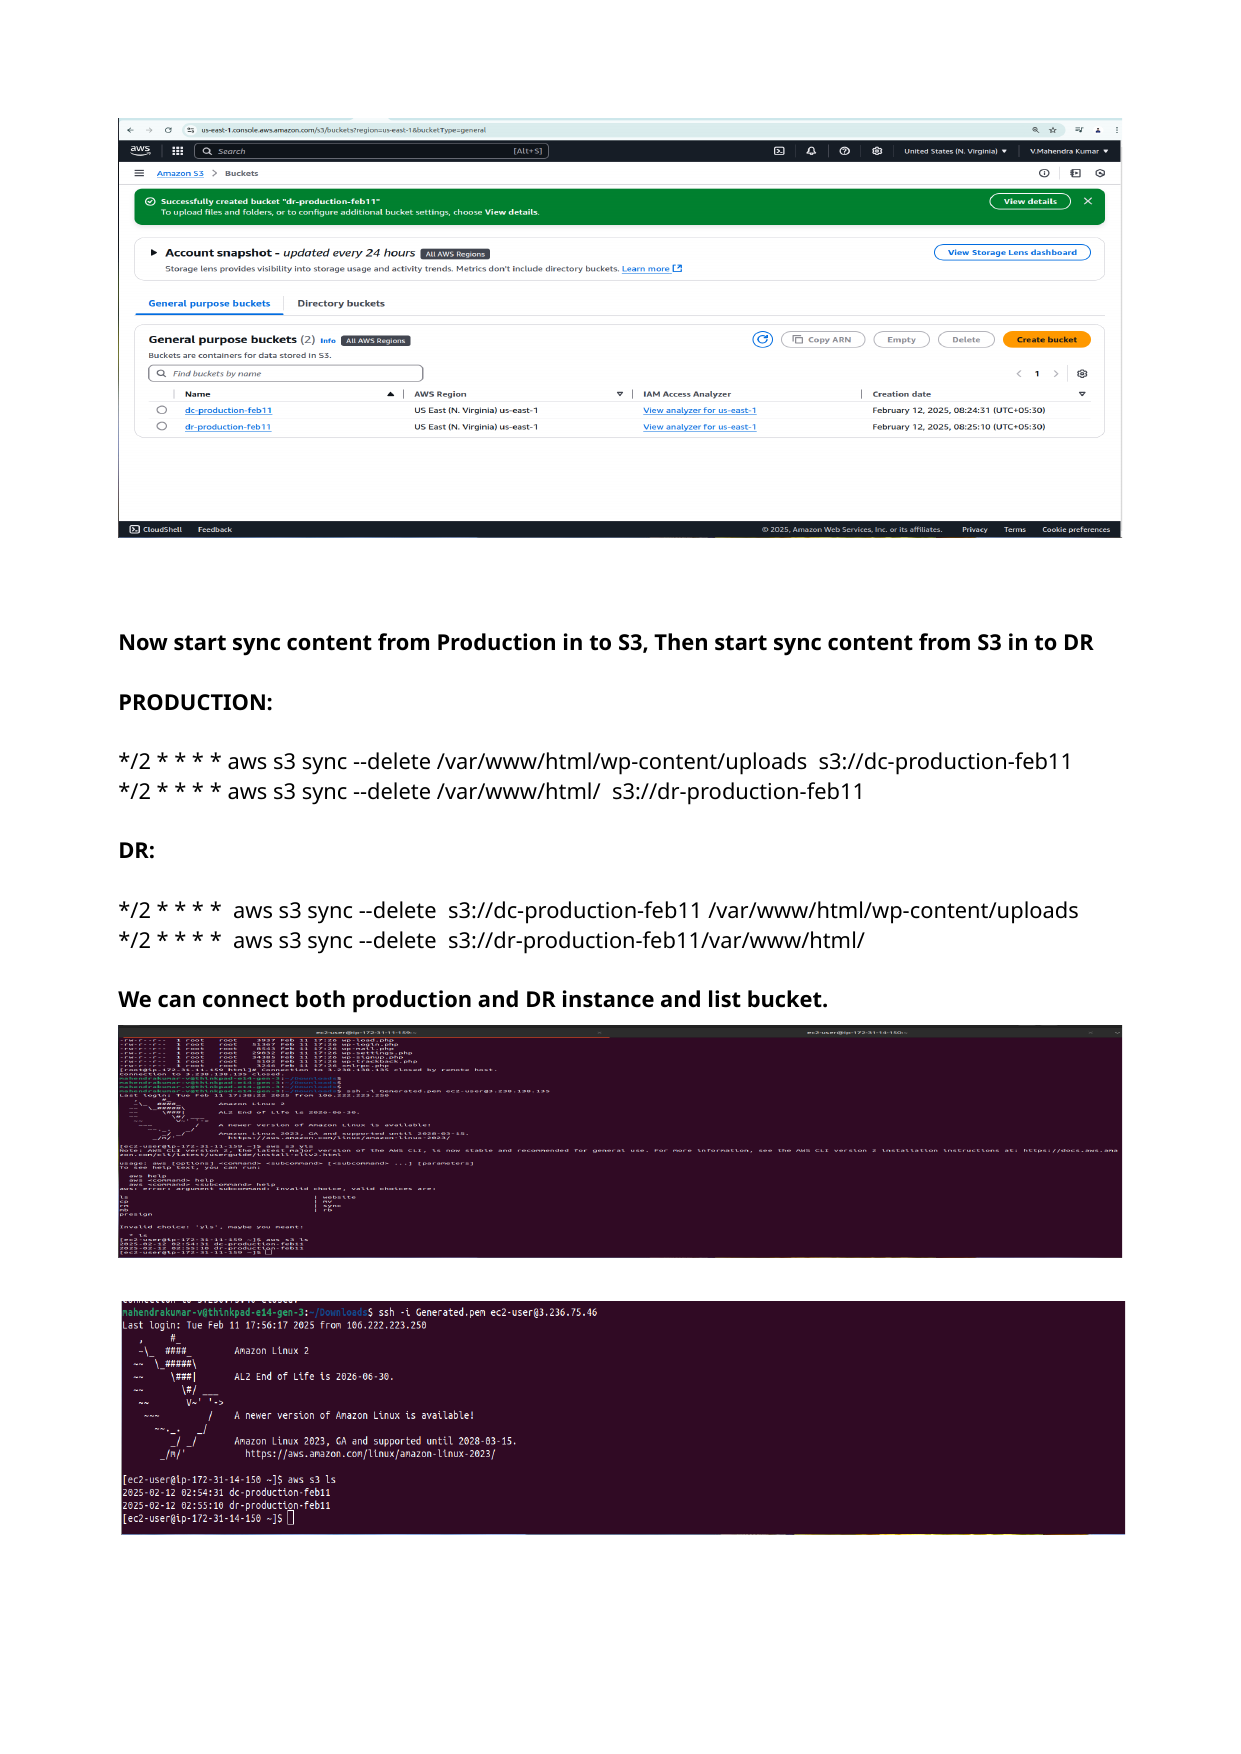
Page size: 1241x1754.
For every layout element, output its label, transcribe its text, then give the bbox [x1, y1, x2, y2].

picture [118, 118, 1123, 538]
text [118, 1258, 1122, 1287]
text We can connect both production and DR instance and list bucket. [118, 984, 1122, 1025]
text */2 * * * * aws s3 sync --delete s3://dc-production-feb11 /var/www/html/wp-content/uploads [118, 895, 1122, 925]
text */2 * * * * aws s3 sync --delete /var/www/html/wp-content/uploads s3://dc-production-feb11 [118, 746, 1122, 776]
text */2 * * * * aws s3 sync --delete s3://dr-production-feb11/var/www/html/ [118, 925, 1122, 955]
picture [118, 1025, 1123, 1258]
picture [121, 1301, 1126, 1535]
text DR: [118, 836, 1122, 865]
text Now start sync content from Production in to S3, Then start sync content from S3 in to DR PRODUCTION: [118, 627, 1122, 716]
text */2 * * * * aws s3 sync --delete /var/www/html/ s3://dr-production-feb11 [118, 776, 1122, 806]
